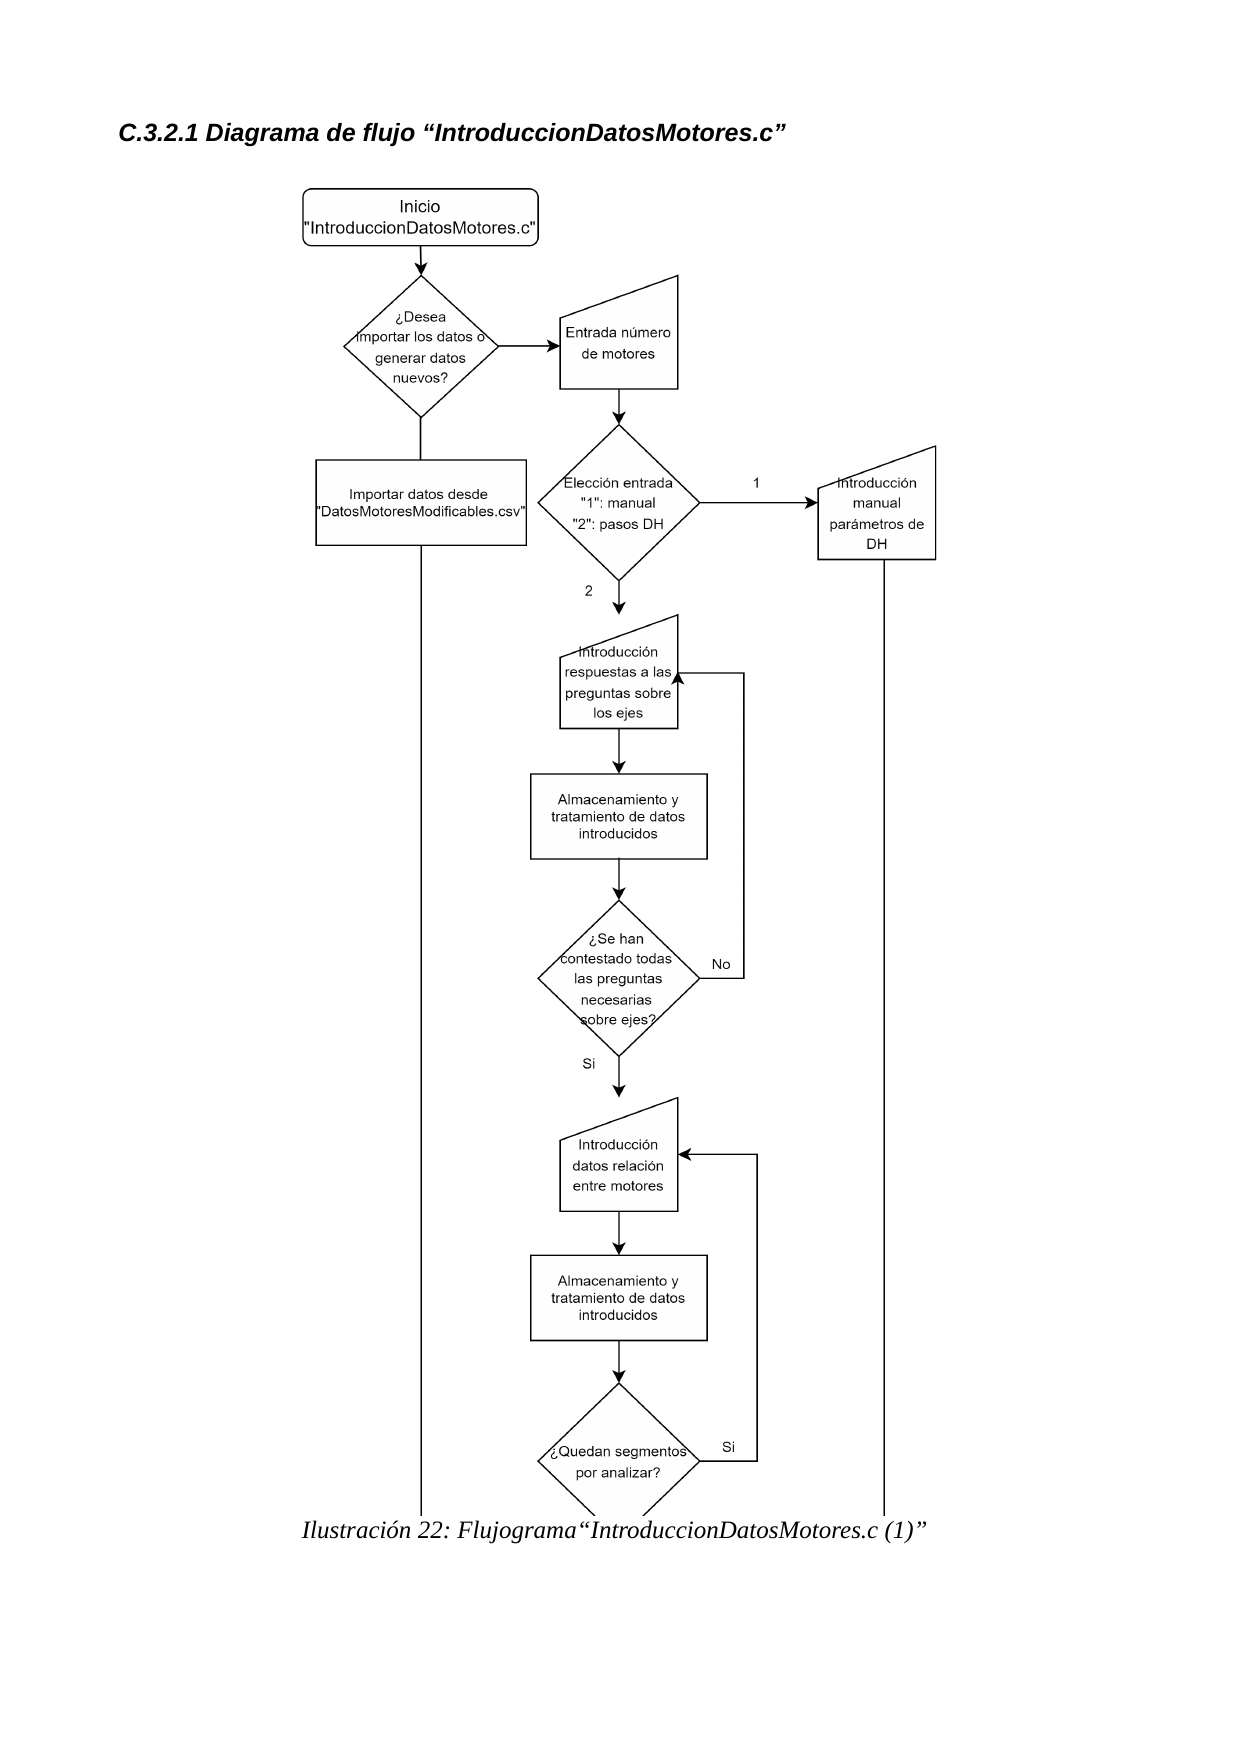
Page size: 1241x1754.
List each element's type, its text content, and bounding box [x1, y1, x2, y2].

subtitle C.3.2.1 Diagrama de flujo “IntroduccionDatosMotores.c” [118, 118, 1122, 147]
text [422, 201, 937, 502]
text Ilustración 22: Flujograma“IntroduccionDatosMotores.c (1)” [302, 241, 937, 1544]
